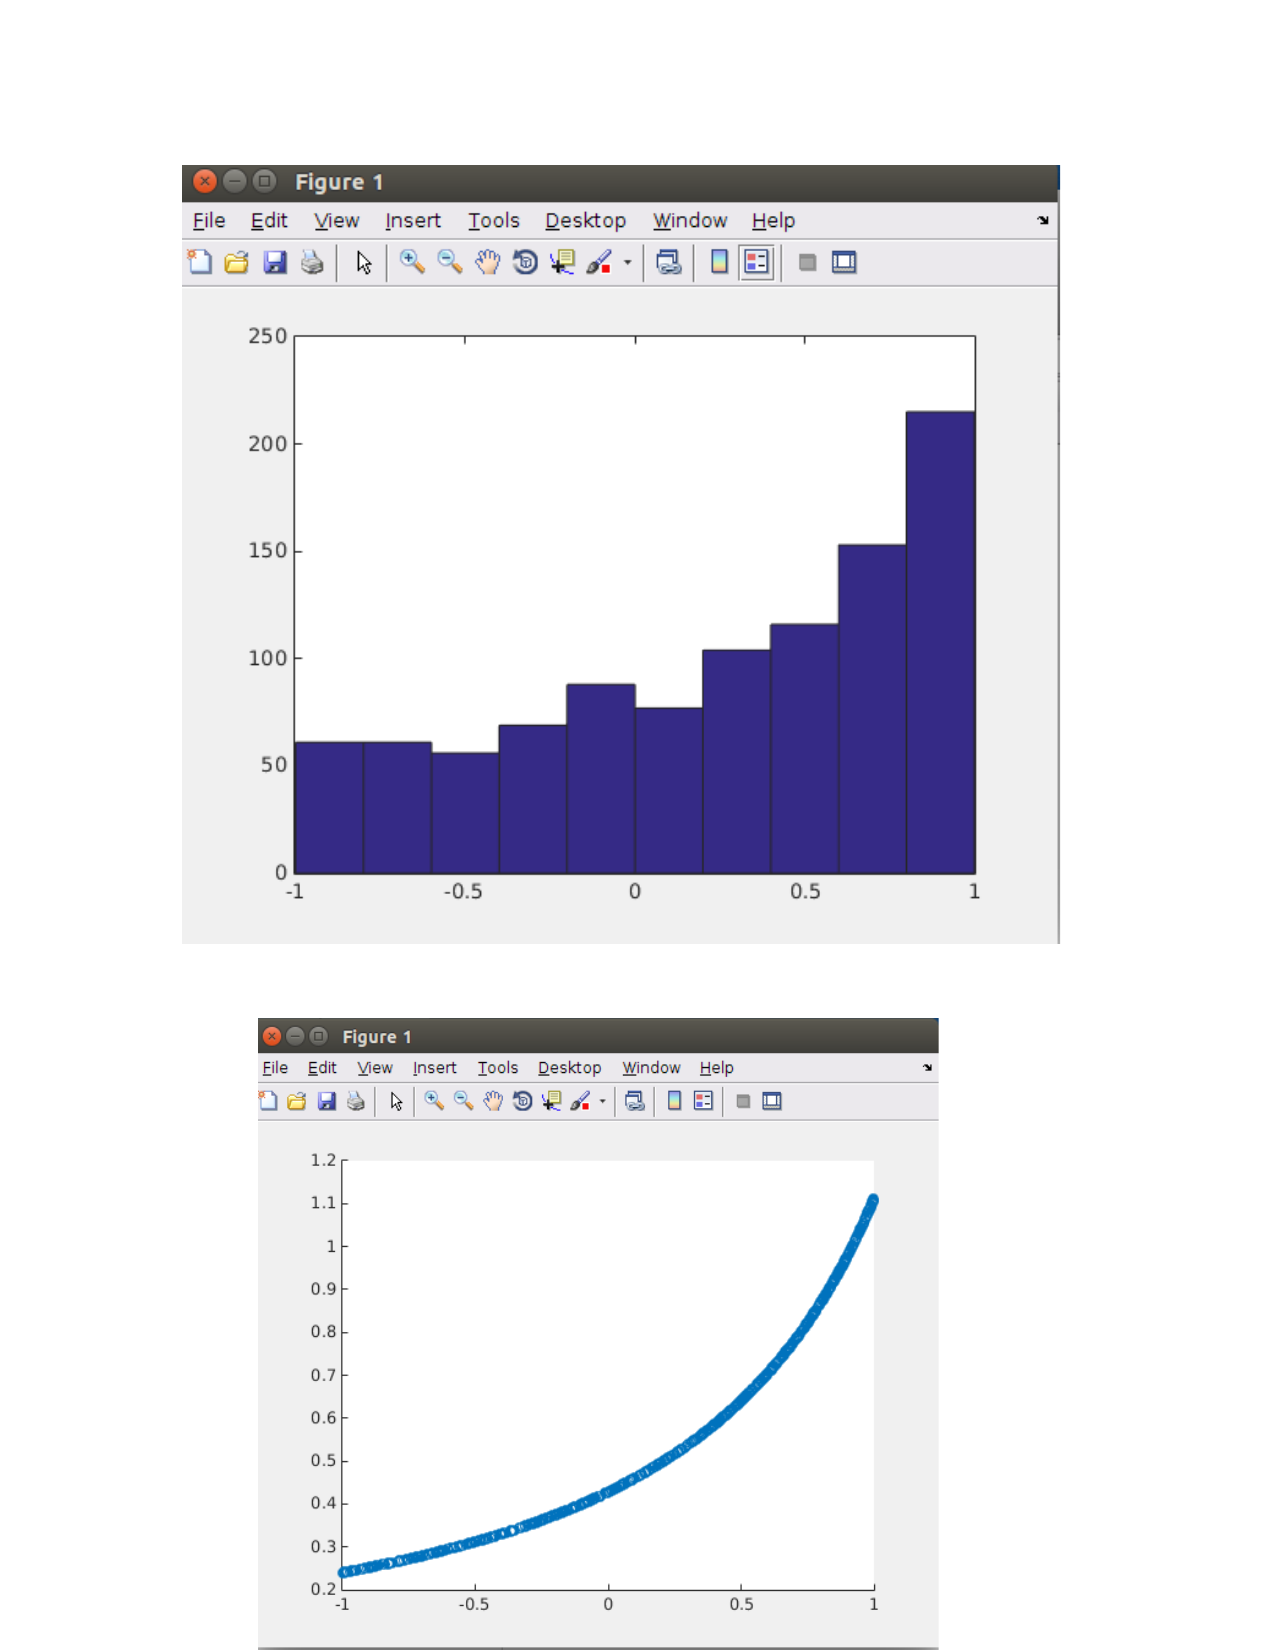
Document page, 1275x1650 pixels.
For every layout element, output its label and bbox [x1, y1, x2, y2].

picture [182, 165, 1060, 944]
picture [258, 1018, 939, 1650]
